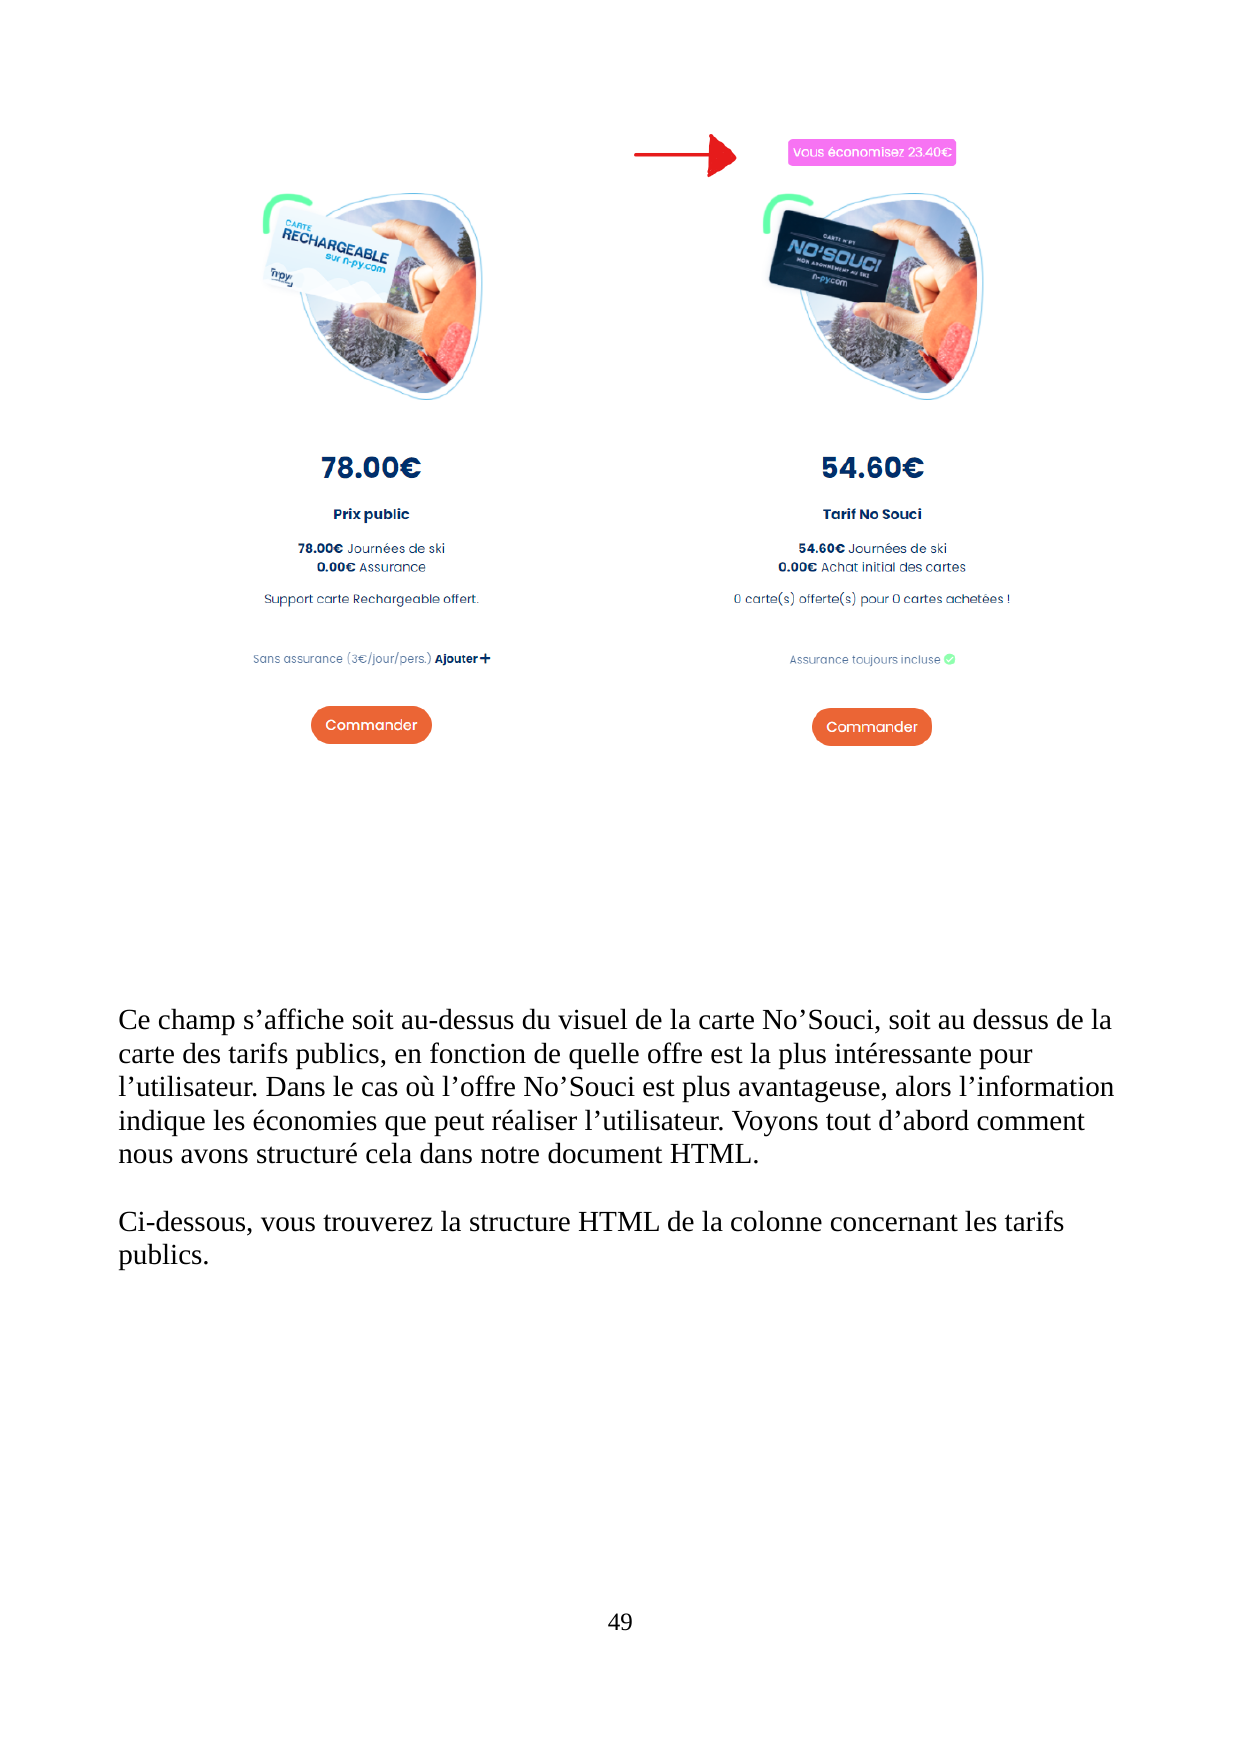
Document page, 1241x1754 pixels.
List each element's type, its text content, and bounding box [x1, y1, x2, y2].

text Ci-dessous, vous trouverez la structure HTML de la colonne concernant les tarifs publics. [118, 1204, 1122, 1271]
text Ce champ s’affiche soit au-dessus du visuel de la carte No’Souci, soit au dessus de la carte des tarifs publics, en fonction de quelle offre est la plus intéressante pour l’utilisateur. Dans le cas où l’offre No’Souci est plus avantageuse, alors l’information indique les économies que peut réaliser l’utilisateur. Voyons tout d’abord comment nous avons structuré cela dans notre document HTML. [118, 1002, 1122, 1170]
picture [118, 118, 1123, 802]
